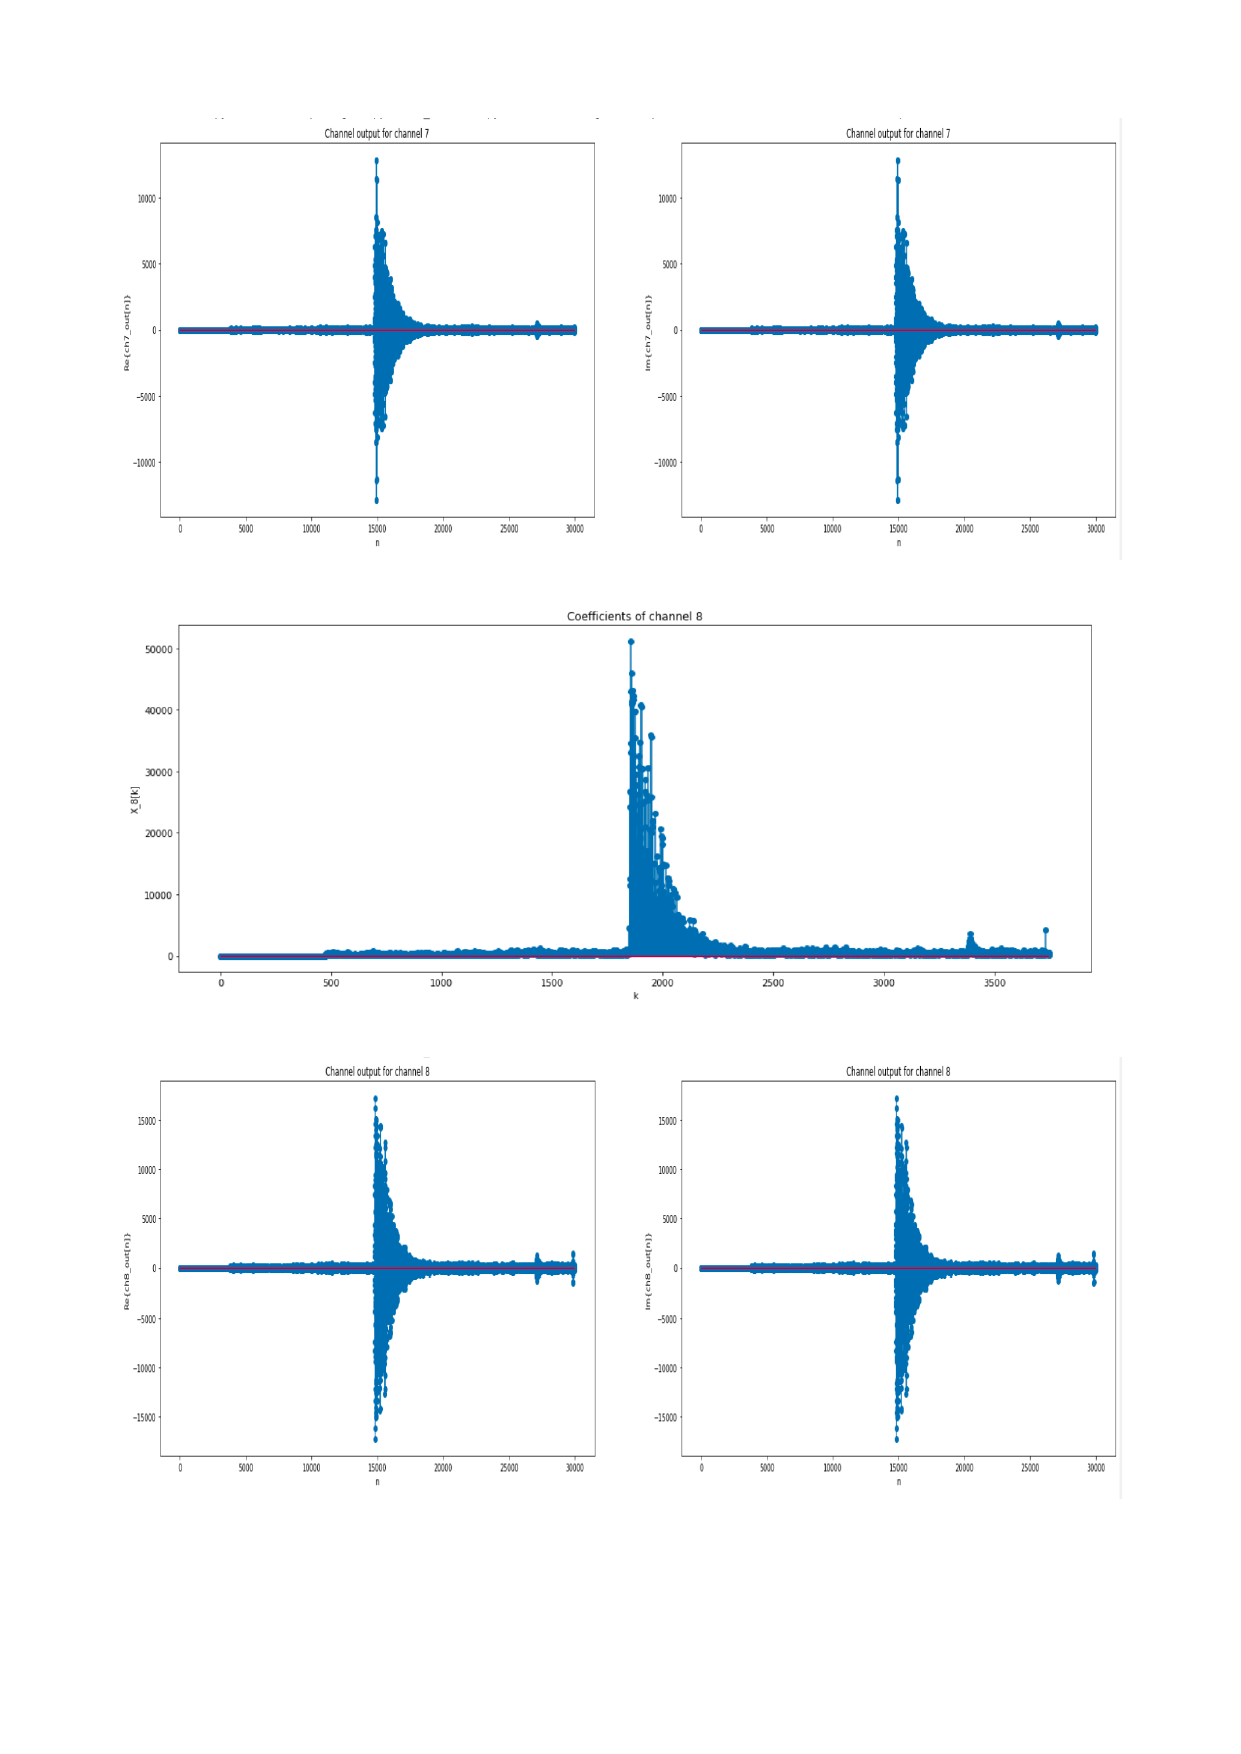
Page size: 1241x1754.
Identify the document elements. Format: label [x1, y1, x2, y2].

picture [118, 1057, 1123, 1499]
picture [118, 118, 1123, 560]
picture [118, 606, 1123, 1011]
